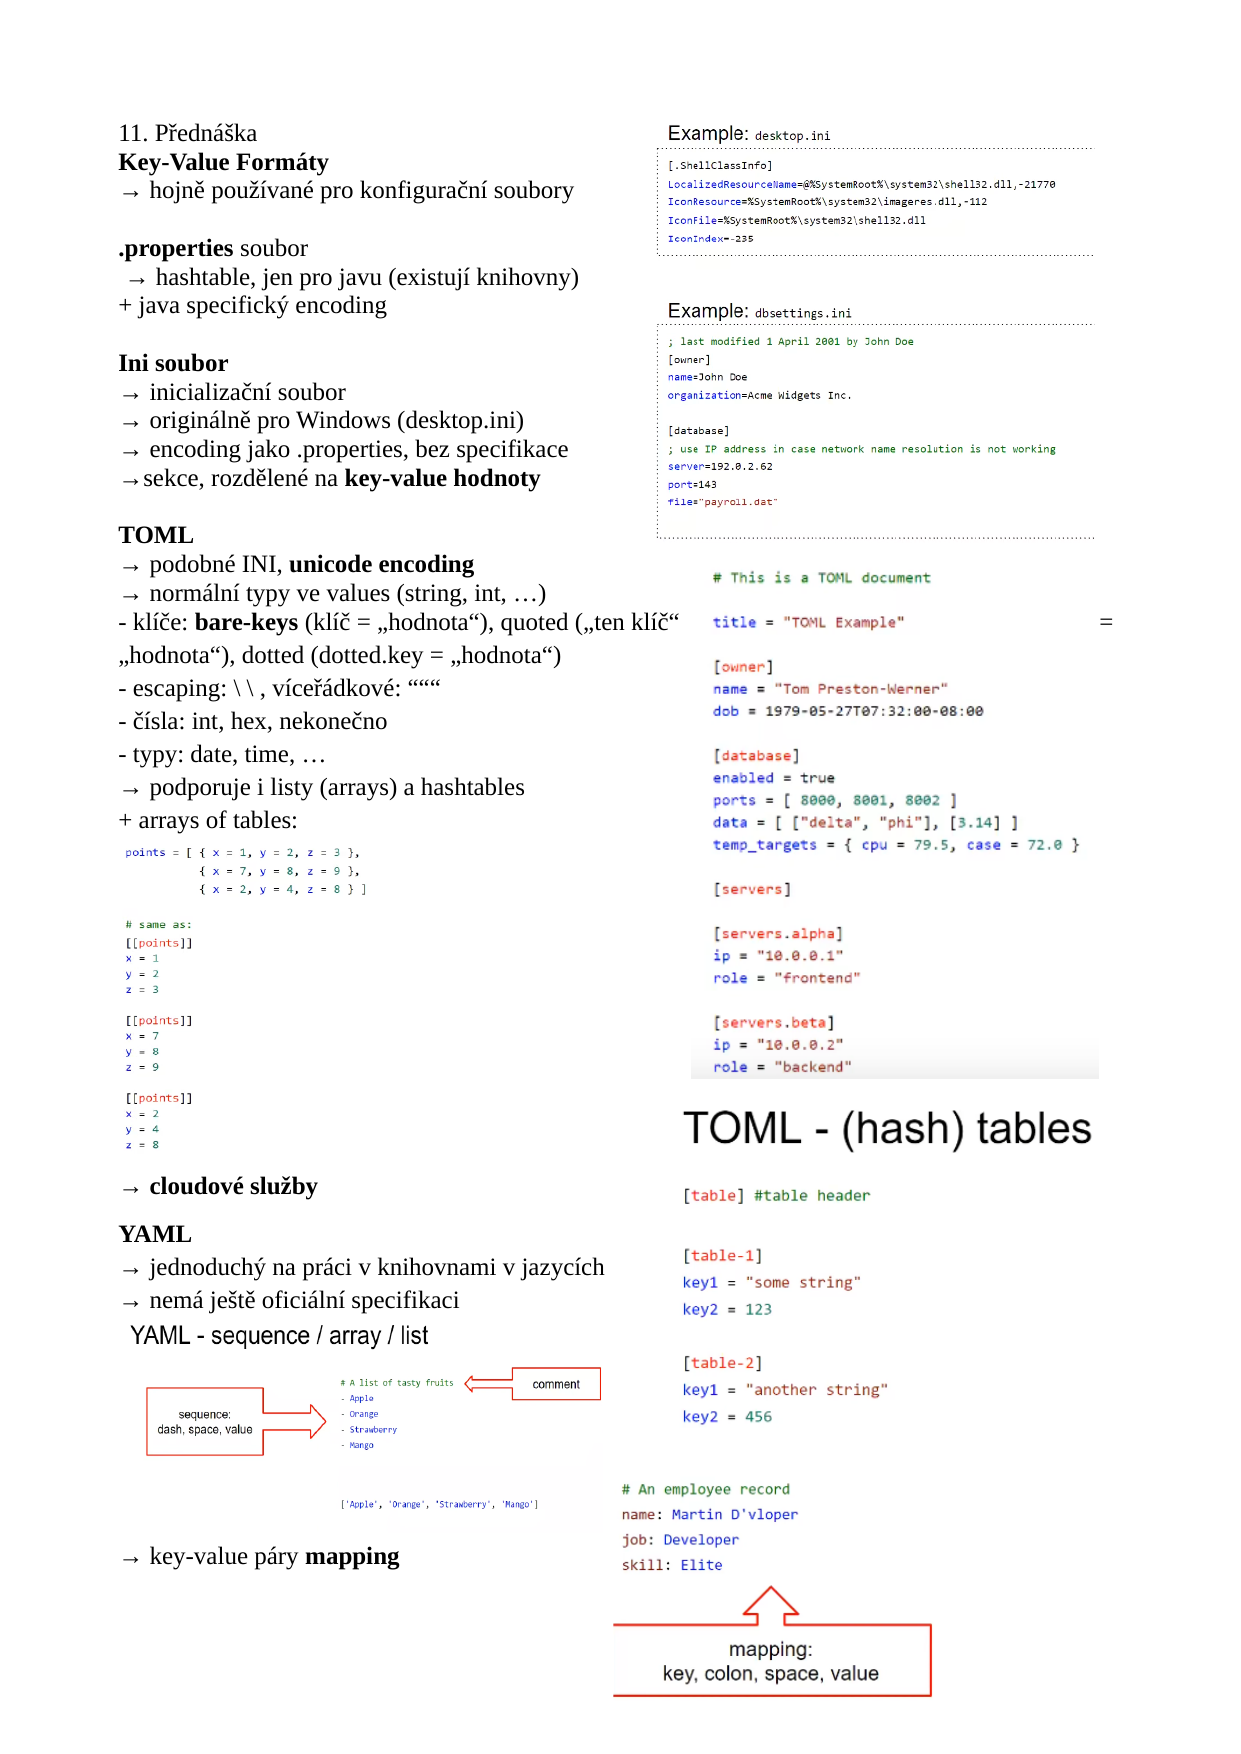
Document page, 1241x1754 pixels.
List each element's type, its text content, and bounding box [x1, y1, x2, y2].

picture [671, 1091, 1096, 1444]
text Key-Value Formáty → hojně používané pro konfigurační soubory [118, 147, 656, 204]
text .properties soubor → hashtable, jen pro javu (existují knihovny) + java specifický encoding [118, 233, 656, 319]
text → key-value páry mapping [118, 1541, 613, 1603]
text 11. Přednáška [118, 118, 656, 147]
text → originálně pro Windows (desktop.ini) → encoding jako .properties, bez specifikace →sekce, rozdělené na key-value hodnoty [118, 406, 656, 492]
text YAML → jednoduchý na práci v knihovnami v jazycích → nemá ještě oficiální specifikaci [118, 1219, 671, 1314]
picture [656, 110, 1095, 543]
text [1096, 1138, 1122, 1200]
text [1096, 1219, 1122, 1314]
picture [125, 1316, 604, 1533]
text - klíče: bare-keys (klíč = „hodnota“), quoted („ten klíč“ = „hodnota“), dotted (dotted.key = „hodnota“) - escaping: \ \ , víceřádkové: “““ - čísla: int, hex, nekonečno - typy: date, time, … → podporuje i listy (arrays) a hashtables + arrays of tables: [1099, 607, 1122, 834]
text [934, 1541, 1122, 1603]
text [1095, 118, 1122, 147]
text [1095, 348, 1122, 406]
text [1095, 233, 1122, 319]
text → podobné INI, unicode encoding [118, 549, 691, 578]
text [1095, 147, 1122, 204]
picture [613, 1475, 934, 1702]
text → cloudové služby [118, 1138, 671, 1200]
text - klíče: bare-keys (klíč = „hodnota“), quoted („ten klíč“ = „hodnota“), dotted (dotted.key = „hodnota“) - escaping: \ \ , víceřádkové: “““ - čísla: int, hex, nekonečno - typy: date, time, … → podporuje i listy (arrays) a hashtables + arrays of tables: [118, 607, 691, 834]
text [1099, 549, 1122, 578]
text → normální typy ve values (string, int, …) [118, 578, 691, 607]
picture [109, 835, 399, 1164]
text TOML [118, 521, 1122, 549]
text Ini soubor → inicializační soubor [118, 348, 656, 406]
picture [691, 549, 1099, 1079]
